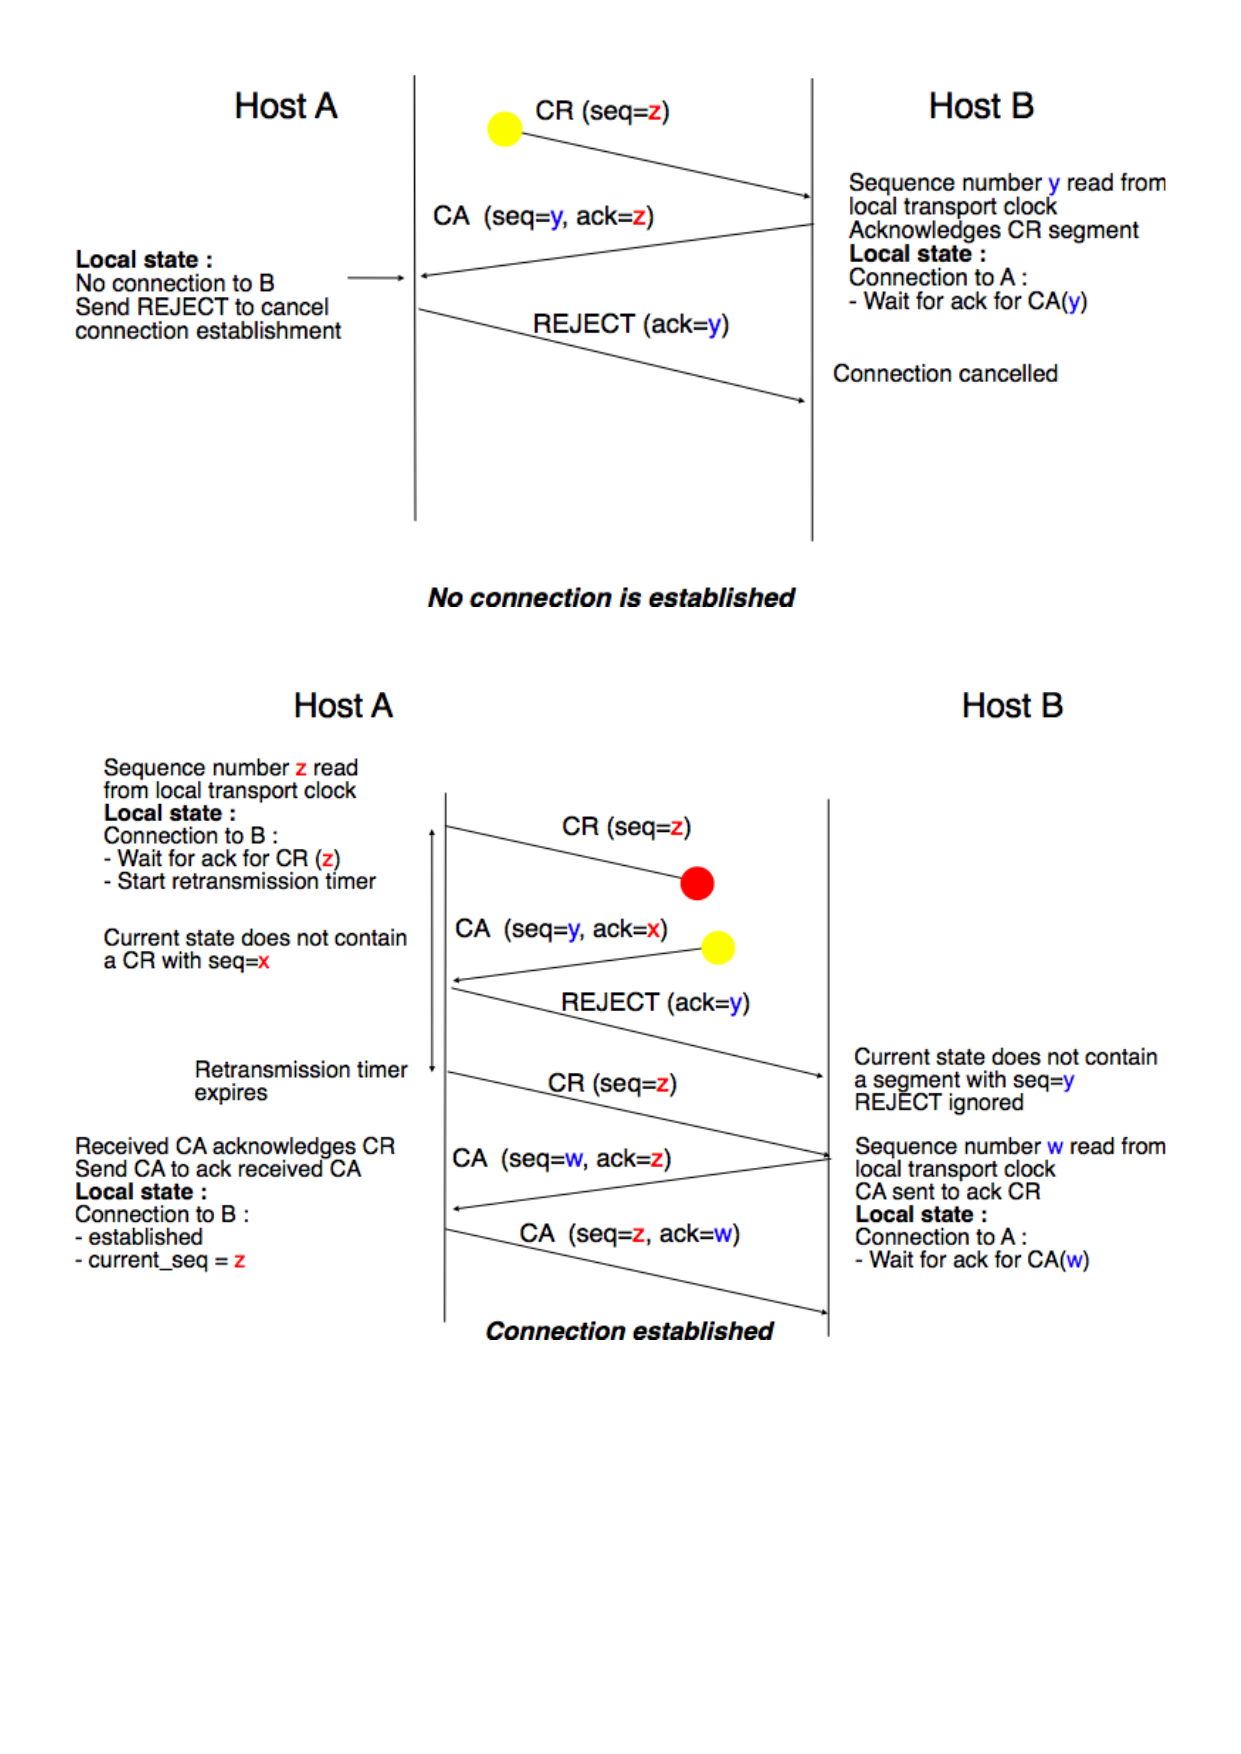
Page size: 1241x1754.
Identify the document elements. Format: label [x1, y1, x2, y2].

picture [75, 692, 1166, 1340]
picture [75, 75, 1166, 607]
